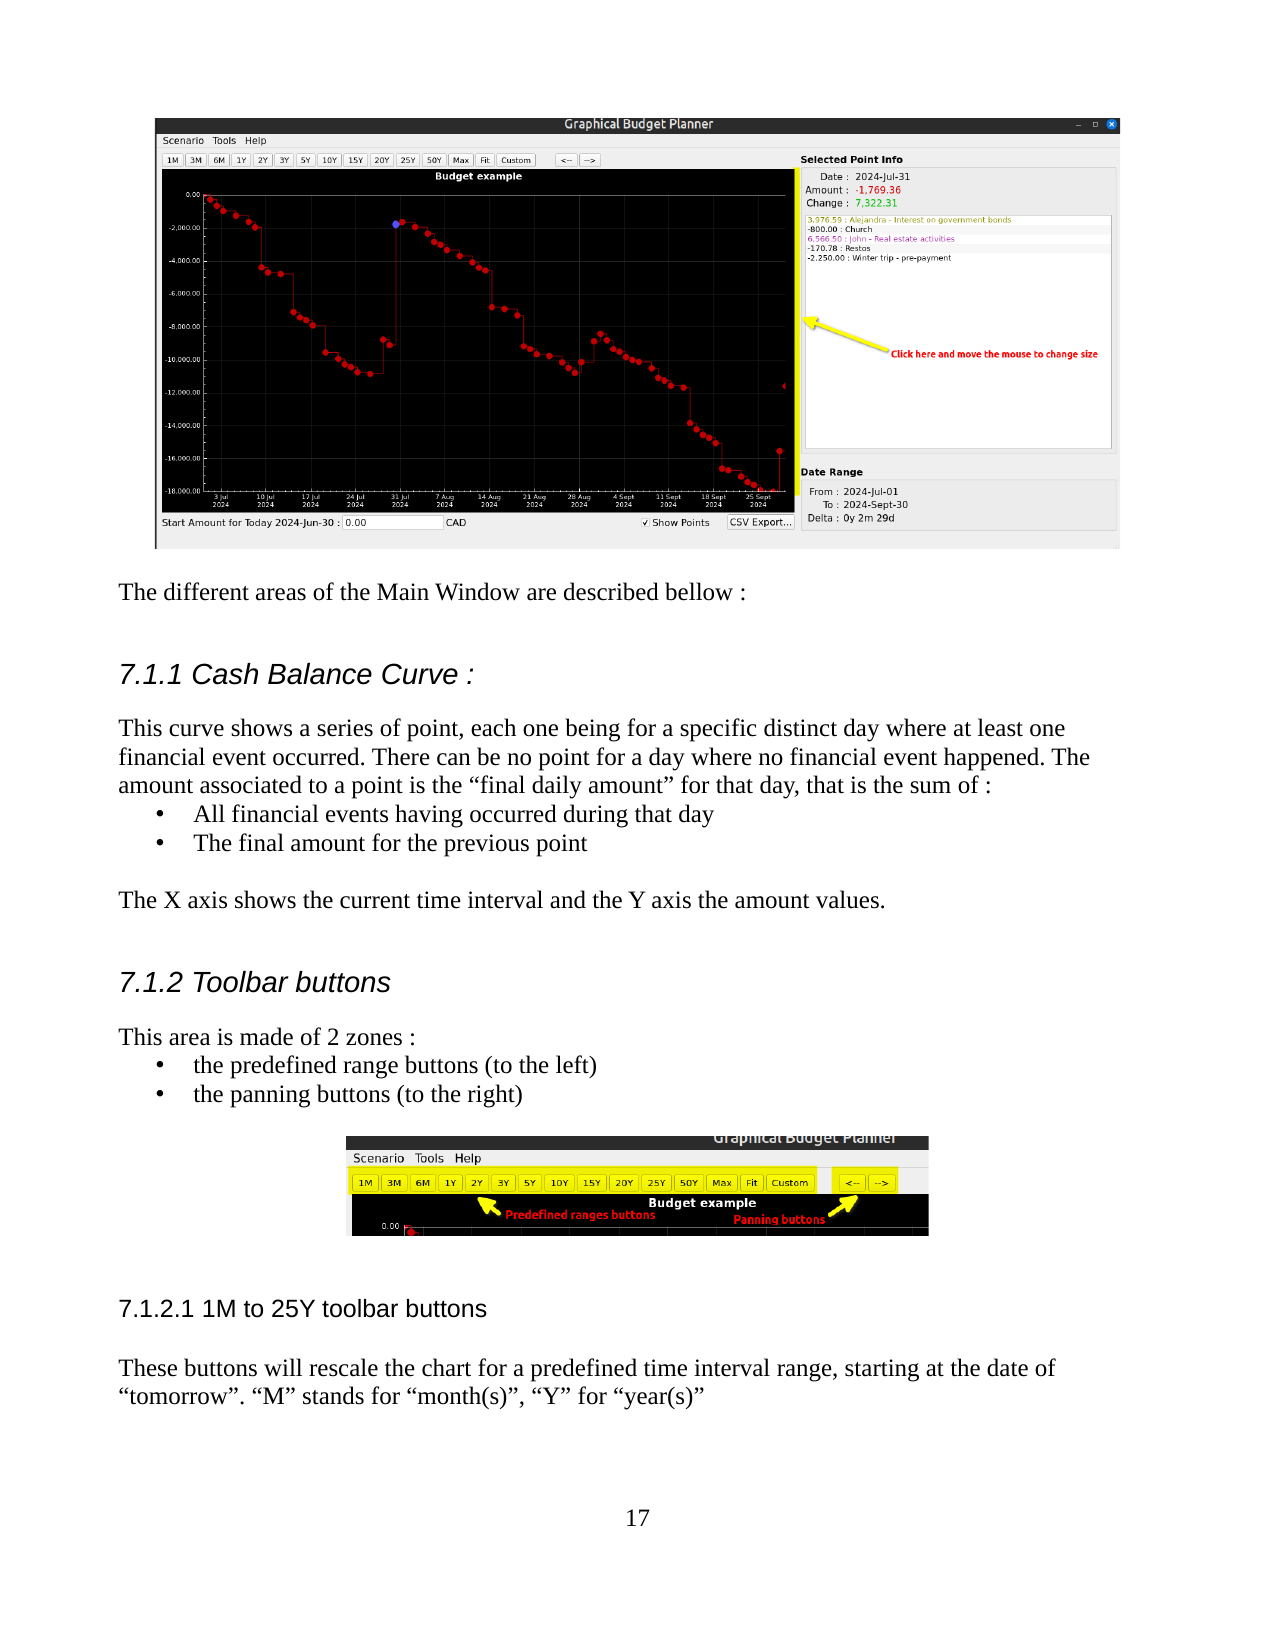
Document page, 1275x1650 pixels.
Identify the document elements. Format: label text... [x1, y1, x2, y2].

list the predefined range buttons (to the left) [156, 1050, 1157, 1079]
text The X axis shows the current time interval and the Y axis the amount values. [118, 886, 1157, 914]
text The different areas of the Main Window are described bellow : [118, 577, 1157, 606]
text These buttons will rescale the chart for a predefined time interval range, starting at the date of “tomorrow”. “M” stands for “month(s)”, “Y” for “year(s)” [118, 1353, 1157, 1410]
list The final amount for the previous point [156, 828, 1157, 857]
list All financial events having occurred during that day [156, 799, 1157, 828]
subtitle 1M to 25Y toolbar buttons [118, 1294, 1157, 1323]
text This area is made of 2 zones : [118, 1022, 1157, 1050]
text This curve shows a series of point, each one being for a specific distinct day where at least one financial event occurred. There can be no point for a day where no financial event happened. The amount associated to a point is the “final daily amount” for that day, that is the sum of : [118, 713, 1157, 799]
subtitle Cash Balance Curve : [118, 657, 1157, 691]
picture [154, 118, 1121, 549]
subtitle Toolbar buttons [118, 966, 1157, 999]
picture [346, 1136, 929, 1236]
list the panning buttons (to the right) [156, 1079, 1157, 1108]
